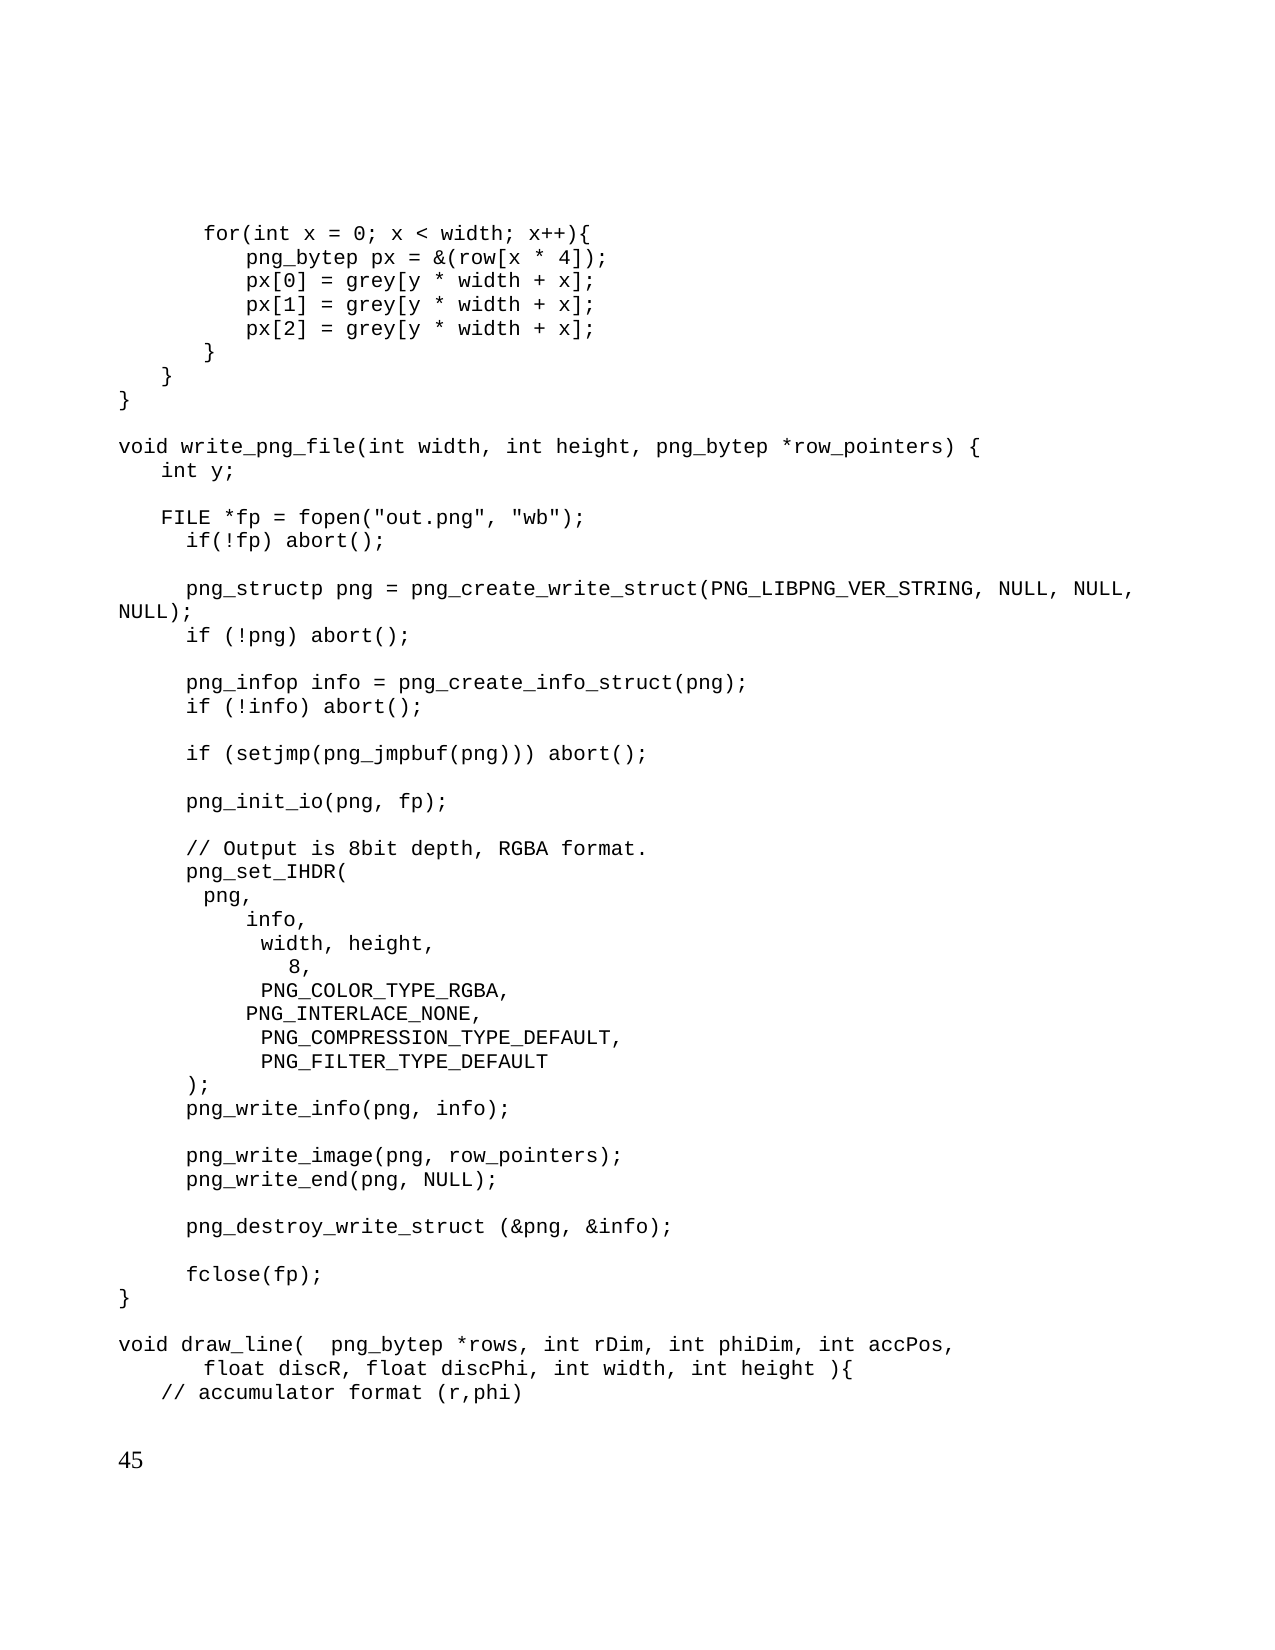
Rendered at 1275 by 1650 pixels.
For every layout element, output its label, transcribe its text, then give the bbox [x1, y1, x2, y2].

text } [118, 389, 1157, 412]
text for(int x = 0; x < width; x++){ [118, 223, 1157, 247]
text if (!png) abort(); [118, 625, 1157, 649]
text png_destroy_write_struct (&png, &info); [118, 1216, 1157, 1240]
text PNG_COMPRESSION_TYPE_DEFAULT, [118, 1027, 1157, 1051]
text png_bytep px = &(row[x * 4]); [118, 247, 1157, 270]
text png_infop info = png_create_info_struct(png); [118, 672, 1157, 696]
text png_init_io(png, fp); [118, 791, 1157, 814]
text FILE *fp = fopen("out.png", "wb"); [118, 507, 1157, 531]
text // accumulator format (r,phi) [118, 1382, 1157, 1405]
text if (!info) abort(); [118, 696, 1157, 720]
text px[2] = grey[y * width + x]; [118, 318, 1157, 341]
text png, [118, 885, 1157, 909]
text fclose(fp); [118, 1263, 1157, 1287]
text } [118, 1287, 1157, 1311]
text 8, [118, 956, 1157, 980]
text // Output is 8bit depth, RGBA format. [118, 838, 1157, 862]
text info, [118, 909, 1157, 932]
text px[1] = grey[y * width + x]; [118, 294, 1157, 318]
text PNG_FILTER_TYPE_DEFAULT [118, 1051, 1157, 1074]
text void write_png_file(int width, int height, png_bytep *row_pointers) { [118, 436, 1157, 459]
text PNG_COLOR_TYPE_RGBA, [118, 980, 1157, 1003]
text if(!fp) abort(); [118, 531, 1157, 554]
text png_set_IHDR( [118, 862, 1157, 885]
text if (setjmp(png_jmpbuf(png))) abort(); [118, 743, 1157, 767]
text png_write_end(png, NULL); [118, 1169, 1157, 1193]
text float discR, float discPhi, int width, int height ){ [118, 1358, 1157, 1382]
text } [118, 341, 1157, 365]
text png_write_info(png, info); [118, 1098, 1157, 1122]
text } [118, 365, 1157, 389]
text void draw_line( png_bytep *rows, int rDim, int phiDim, int accPos, [118, 1334, 1157, 1358]
text png_structp png = png_create_write_struct(PNG_LIBPNG_VER_STRING, NULL, NULL, NULL); [118, 578, 1157, 625]
text ); [118, 1074, 1157, 1098]
text width, height, [118, 932, 1157, 956]
text PNG_INTERLACE_NONE, [118, 1003, 1157, 1027]
text px[0] = grey[y * width + x]; [118, 270, 1157, 294]
text png_write_image(png, row_pointers); [118, 1145, 1157, 1169]
text int y; [118, 459, 1157, 483]
